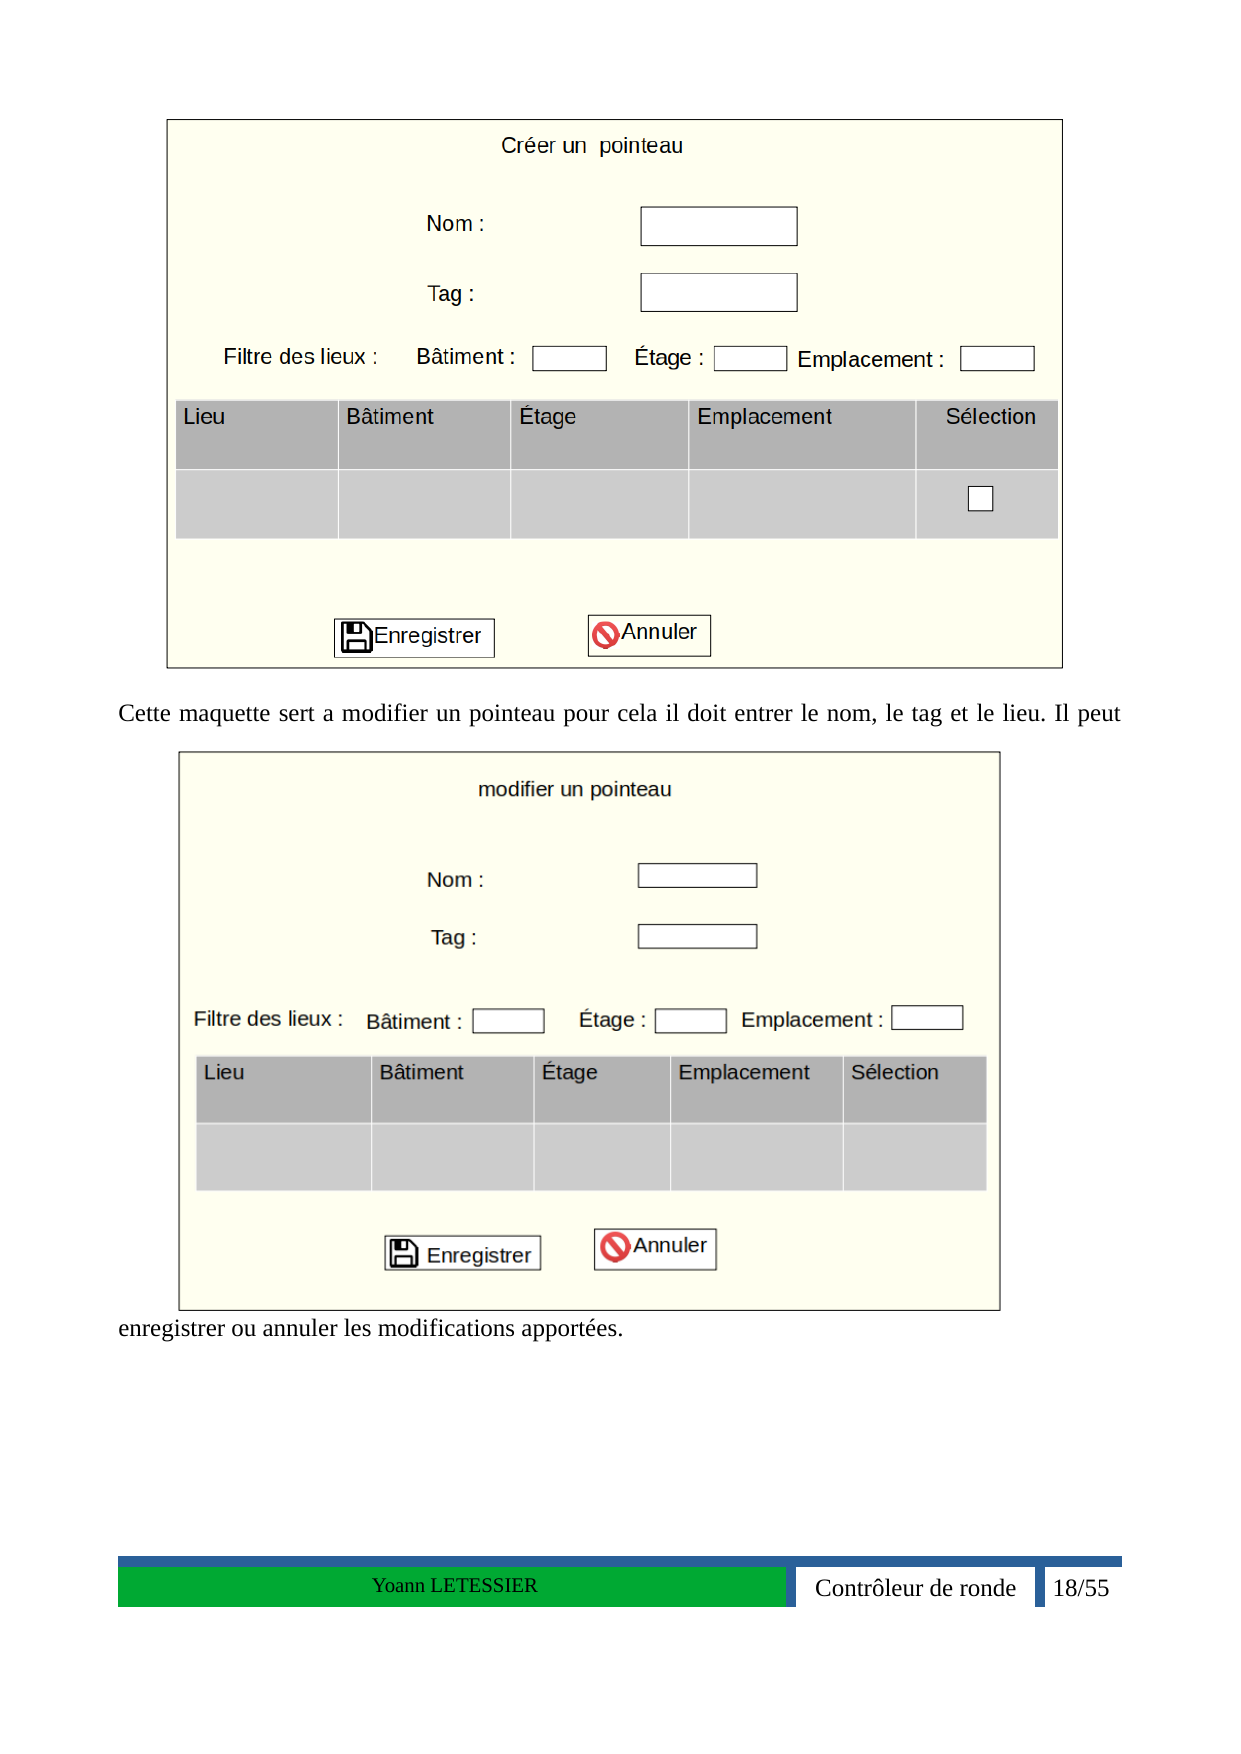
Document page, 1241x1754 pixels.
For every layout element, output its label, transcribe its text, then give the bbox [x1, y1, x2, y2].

picture [166, 117, 1064, 670]
picture [176, 751, 1002, 1314]
text Cette maquette sert a modifier un pointeau pour cela il doit entrer le nom, le tag et le lieu. Il peut enregistrer ou annuler les modifications apportées. [118, 698, 1122, 1342]
